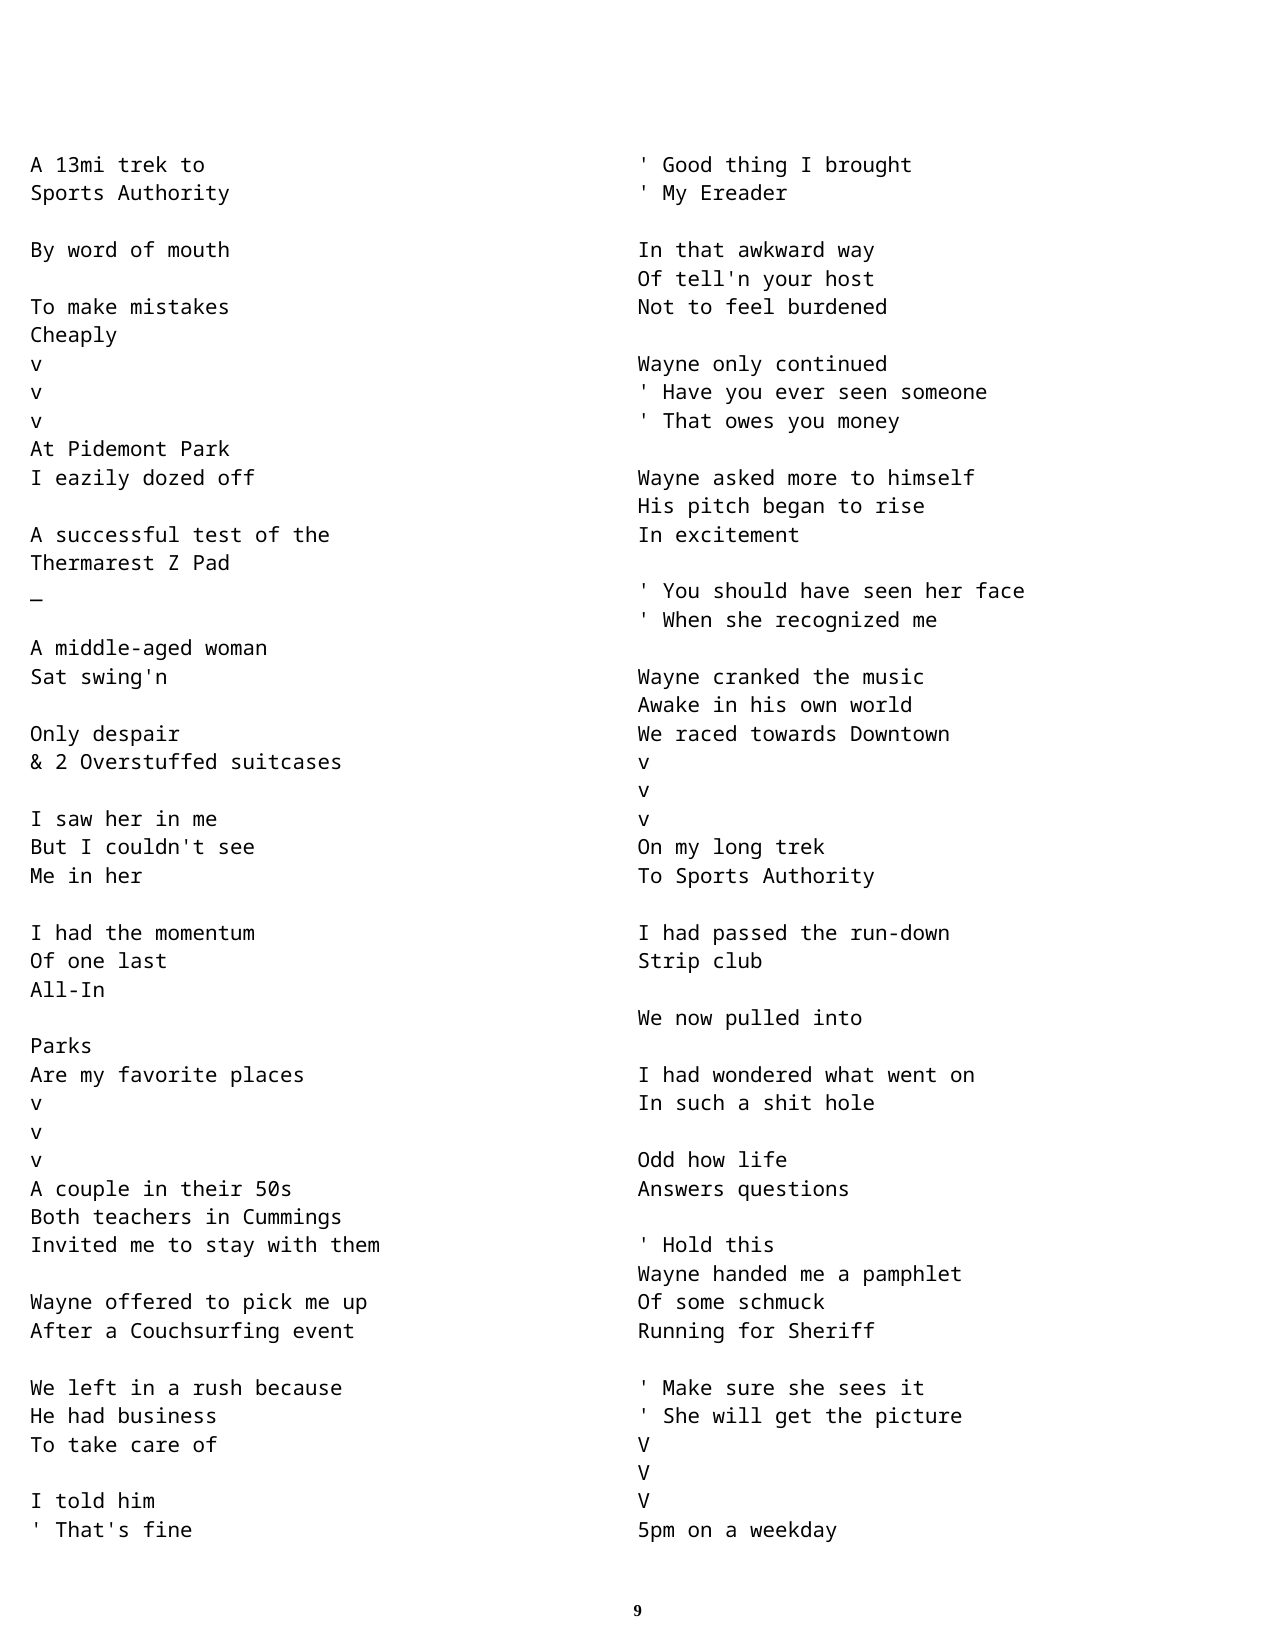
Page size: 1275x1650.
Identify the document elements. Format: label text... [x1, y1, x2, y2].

text v [30, 1088, 637, 1117]
text I saw her in me [30, 804, 637, 832]
text Not to feel burdened [637, 292, 1245, 321]
text Invited me to stay with them [30, 1231, 637, 1259]
text ' That owes you money [637, 406, 1245, 434]
text At Pidemont Park [30, 434, 637, 463]
text A 13mi trek to [30, 150, 637, 178]
text Odd how life [637, 1145, 1245, 1174]
text v [30, 377, 637, 406]
text Running for Sheriff [637, 1316, 1245, 1344]
text Wayne offered to pick me up [30, 1287, 637, 1316]
text All-In [30, 975, 637, 1003]
text v [637, 747, 1245, 776]
text To make mistakes [30, 292, 637, 321]
text But I couldn't see [30, 832, 637, 861]
text I eazily dozed off [30, 463, 637, 491]
text Both teachers in Cummings [30, 1202, 637, 1231]
text ' Good thing I brought [637, 150, 1245, 178]
text Parks [30, 1032, 637, 1060]
text Wayne cranked the music [637, 662, 1245, 690]
text Sat swing'n [30, 662, 637, 690]
text ' Hold this [637, 1231, 1245, 1259]
text & 2 Overstuffed suitcases [30, 747, 637, 776]
text V [637, 1430, 1245, 1458]
text Thermarest Z Pad [30, 548, 637, 577]
text Wayne handed me a pamphlet [637, 1259, 1245, 1287]
text Only despair [30, 719, 637, 747]
text ' That's fine [30, 1515, 637, 1543]
text Of one last [30, 946, 637, 975]
text By word of mouth [30, 235, 637, 264]
text Cheaply [30, 321, 637, 349]
text In such a shit hole [637, 1088, 1245, 1117]
text After a Couchsurfing event [30, 1316, 637, 1344]
text ' When she recognized me [637, 605, 1245, 633]
text v [637, 804, 1245, 832]
text To take care of [30, 1430, 637, 1458]
text We left in a rush because [30, 1373, 637, 1401]
text v [30, 406, 637, 434]
text v [30, 1117, 637, 1145]
text V [637, 1458, 1245, 1487]
text Awake in his own world [637, 690, 1245, 719]
text I had passed the run-down [637, 918, 1245, 946]
text Are my favorite places [30, 1060, 637, 1088]
text A couple in their 50s [30, 1174, 637, 1202]
text Sports Authority [30, 178, 637, 207]
text He had business [30, 1401, 637, 1430]
text Of tell'n your host [637, 264, 1245, 292]
text ' Have you ever seen someone [637, 377, 1245, 406]
text v [30, 1145, 637, 1174]
text On my long trek [637, 832, 1245, 861]
text Answers questions [637, 1174, 1245, 1202]
text I had the momentum [30, 918, 637, 946]
text ' She will get the picture [637, 1401, 1245, 1430]
text V [637, 1487, 1245, 1515]
text ' My Ereader [637, 178, 1245, 207]
text To Sports Authority [637, 861, 1245, 889]
text We now pulled into [637, 1003, 1245, 1032]
text ' You should have seen her face [637, 577, 1245, 605]
text _ [30, 577, 637, 605]
text We raced towards Downtown [637, 719, 1245, 747]
text ' Make sure she sees it [637, 1373, 1245, 1401]
text I told him [30, 1487, 637, 1515]
text Of some schmuck [637, 1287, 1245, 1316]
text In that awkward way [637, 235, 1245, 264]
text A successful test of the [30, 520, 637, 548]
text 5pm on a weekday [637, 1515, 1245, 1543]
text Wayne asked more to himself [637, 463, 1245, 491]
text A middle-aged woman [30, 633, 637, 662]
text Wayne only continued [637, 349, 1245, 377]
text His pitch began to rise [637, 491, 1245, 520]
text v [637, 776, 1245, 804]
text I had wondered what went on [637, 1060, 1245, 1088]
text Me in her [30, 861, 637, 889]
text v [30, 349, 637, 377]
text In excitement [637, 520, 1245, 548]
text Strip club [637, 946, 1245, 975]
